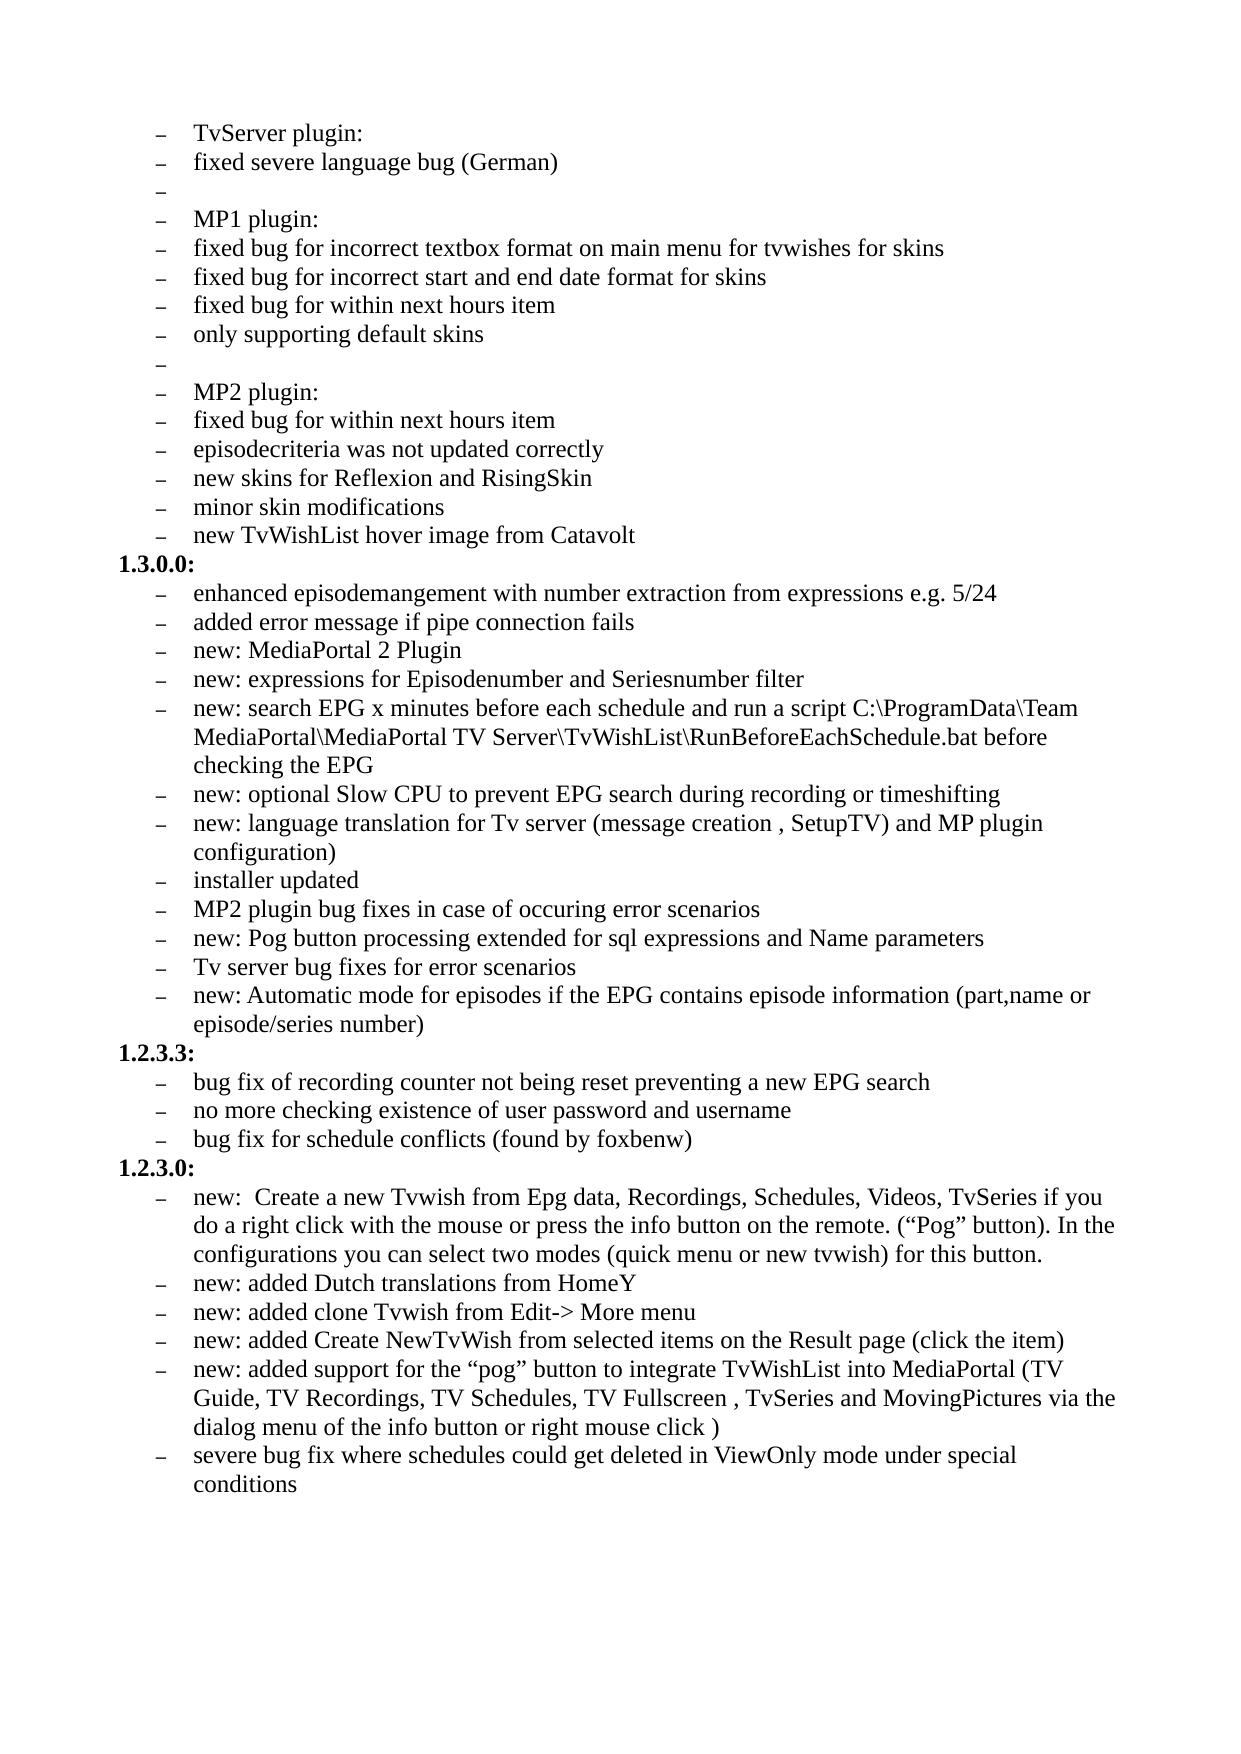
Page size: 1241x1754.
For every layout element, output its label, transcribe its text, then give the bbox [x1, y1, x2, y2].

list new: added Create NewTvWish from selected items on the Result page (click the item) [156, 1326, 1122, 1354]
list fixed bug for incorrect textbox format on main menu for tvwishes for skins [156, 233, 1122, 262]
list no more checking existence of user password and username [156, 1096, 1122, 1124]
list MP2 plugin: [156, 377, 1122, 406]
list new: added clone Tvwish from Edit-> More menu [156, 1297, 1122, 1326]
list enhanced episodemangement with number extraction from expressions e.g. 5/24 [156, 578, 1122, 607]
text 1.2.3.0: [118, 1153, 1122, 1182]
list new: Automatic mode for episodes if the EPG contains episode information (part,name or episode/series number) [156, 981, 1122, 1038]
list episodecriteria was not updated correctly [156, 434, 1122, 463]
list new TvWishList hover image from Catavolt [156, 521, 1122, 549]
list bug fix for schedule conflicts (found by foxbenw) [156, 1124, 1122, 1153]
list minor skin modifications [156, 492, 1122, 521]
text 1.2.3.3: [118, 1038, 1122, 1067]
list MP2 plugin bug fixes in case of occuring error scenarios [156, 894, 1122, 923]
list TvServer plugin: [156, 118, 1122, 147]
list fixed bug for within next hours item [156, 406, 1122, 434]
list new: Create a new Tvwish from Epg data, Recordings, Schedules, Videos, TvSeries if you do a right click with the mouse or press the info button on the remote. (“Pog” button). In the configurations you can select two modes (quick menu or new tvwish) for this button. [156, 1182, 1122, 1268]
list new: optional Slow CPU to prevent EPG search during recording or timeshifting [156, 779, 1122, 808]
list fixed severe language bug (German) [156, 147, 1122, 176]
list new: Pog button processing extended for sql expressions and Name parameters [156, 923, 1122, 952]
list only supporting default skins [156, 319, 1122, 348]
list new: expressions for Episodenumber and Seriesnumber filter [156, 664, 1122, 693]
list new skins for Reflexion and RisingSkin [156, 463, 1122, 492]
list new: added support for the “pog” button to integrate TvWishList into MediaPortal (TV Guide, TV Recordings, TV Schedules, TV Fullscreen , TvSeries and MovingPictures via the dialog menu of the info button or right mouse click ) [156, 1354, 1122, 1441]
list installer updated [156, 866, 1122, 894]
list new: added Dutch translations from HomeY [156, 1268, 1122, 1297]
list added error message if pipe connection fails [156, 607, 1122, 636]
list MP1 plugin: [156, 204, 1122, 233]
list new: MediaPortal 2 Plugin [156, 636, 1122, 664]
list fixed bug for incorrect start and end date format for skins [156, 262, 1122, 291]
list fixed bug for within next hours item [156, 291, 1122, 319]
list Tv server bug fixes for error scenarios [156, 952, 1122, 981]
list new: language translation for Tv server (message creation , SetupTV) and MP plugin configuration) [156, 808, 1122, 866]
list new: search EPG x minutes before each schedule and run a script C:\ProgramData\Team MediaPortal\MediaPortal TV Server\TvWishList\RunBeforeEachSchedule.bat before checking the EPG [156, 693, 1122, 779]
list bug fix of recording counter not being reset preventing a new EPG search [156, 1067, 1122, 1096]
list severe bug fix where schedules could get deleted in ViewOnly mode under special conditions [156, 1441, 1122, 1498]
text 1.3.0.0: [118, 549, 1122, 578]
